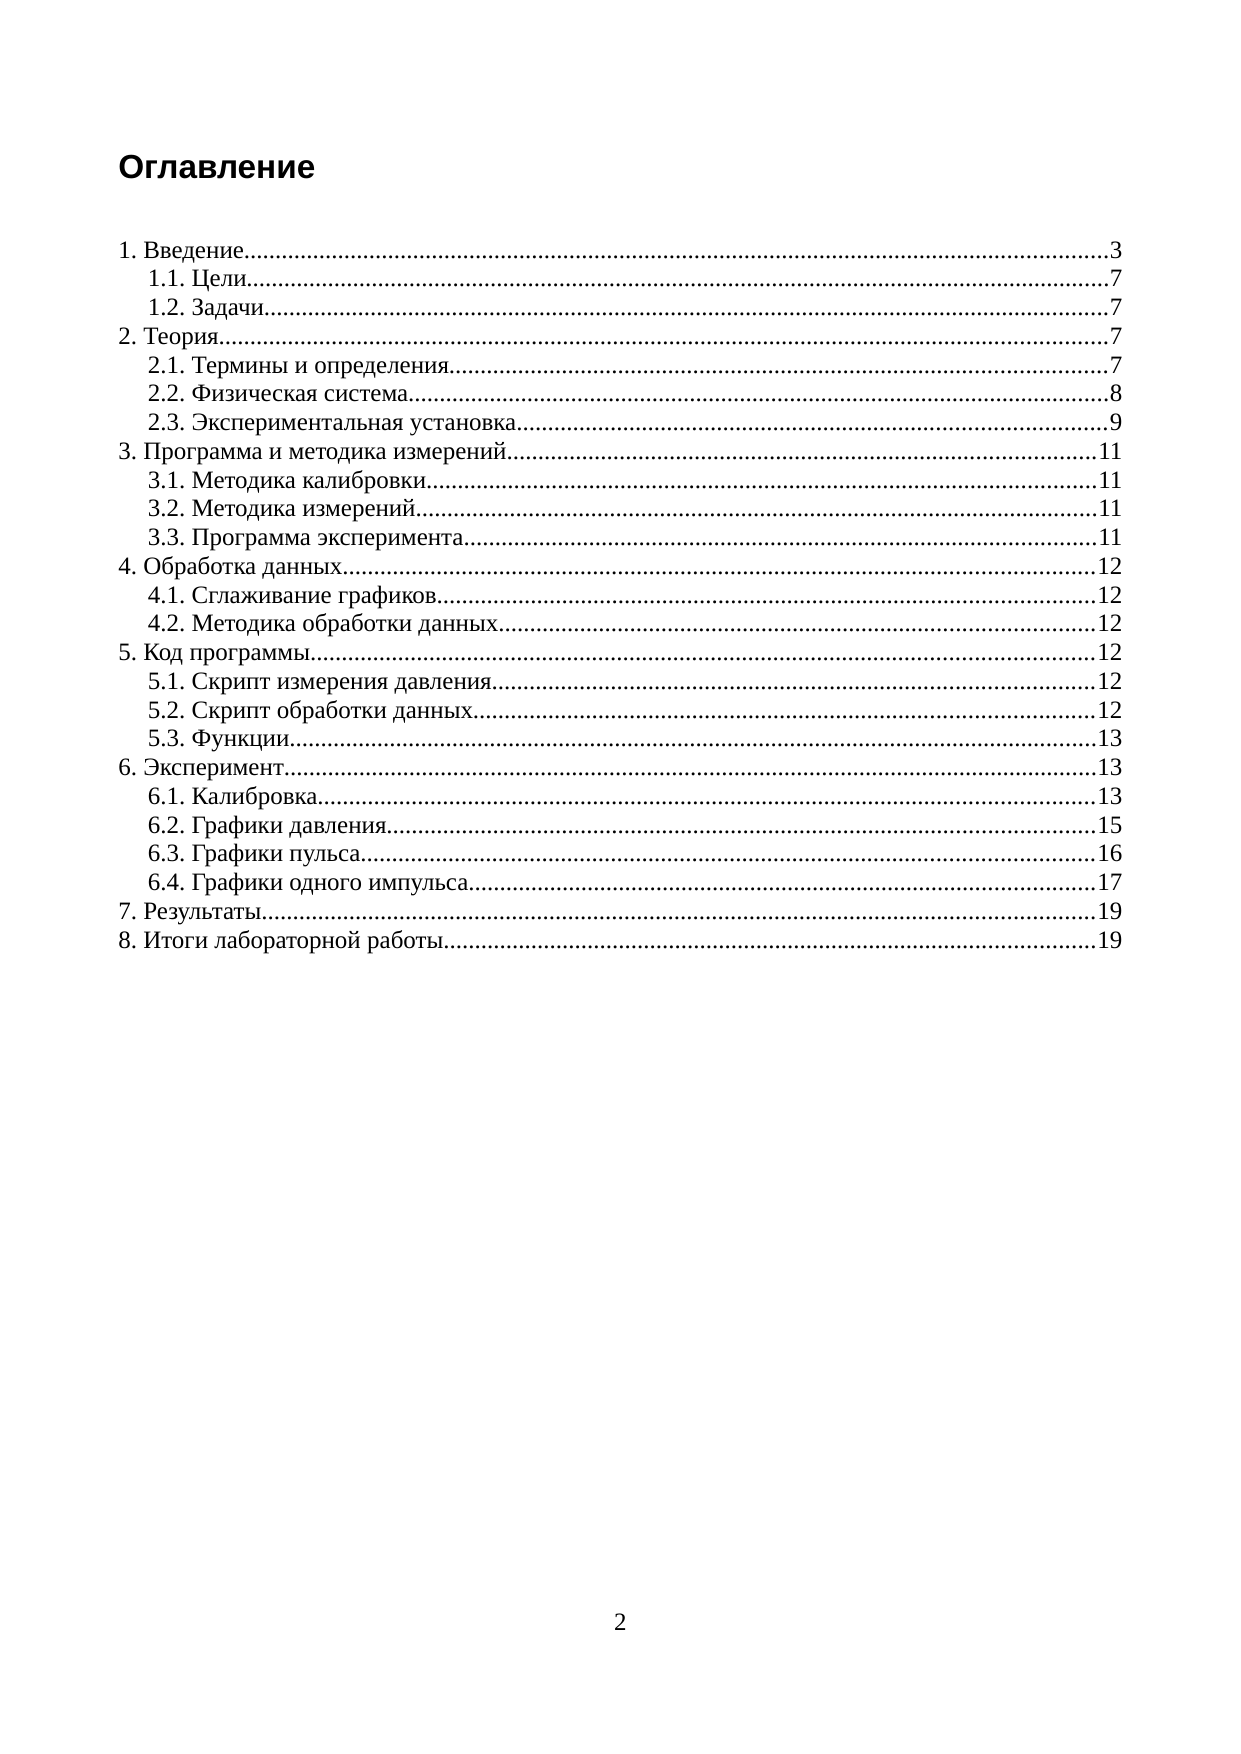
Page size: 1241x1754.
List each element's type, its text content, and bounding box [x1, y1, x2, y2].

text 5. Код программы 12 [118, 637, 1122, 666]
text 6.3. Графики пульса 16 [148, 838, 1122, 867]
text 5.1. Скрипт измерения давления 12 [148, 666, 1122, 695]
text 6.2. Графики давления 15 [148, 810, 1122, 838]
text 6.1. Калибровка 13 [148, 781, 1122, 810]
text 1. Введение 3 [118, 235, 1122, 263]
text 3.3. Программа эксперимента 11 [148, 522, 1122, 551]
text 2.3. Экспериментальная установка 9 [148, 407, 1122, 436]
text 6. Эксперимент 13 [118, 752, 1122, 781]
text 3. Программа и методика измерений 11 [118, 436, 1122, 465]
text 2.1. Термины и определения 7 [148, 350, 1122, 378]
text 5.2. Скрипт обработки данных 12 [148, 695, 1122, 723]
text 3.2. Методика измерений 11 [148, 493, 1122, 522]
text 2.2. Физическая система 8 [148, 378, 1122, 407]
text 7. Результаты 19 [118, 896, 1122, 925]
text 6.4. Графики одного импульса 17 [148, 867, 1122, 896]
text 1.2. Задачи 7 [148, 292, 1122, 321]
text 5.3. Функции 13 [148, 723, 1122, 752]
text 4.1. Сглаживание графиков 12 [148, 580, 1122, 608]
text 3.1. Методика калибровки 11 [148, 465, 1122, 493]
text 8. Итоги лабораторной работы 19 [118, 925, 1122, 953]
text 4. Обработка данных 12 [118, 551, 1122, 580]
text 2. Теория 7 [118, 321, 1122, 350]
text 4.2. Методика обработки данных 12 [148, 608, 1122, 637]
text 1.1. Цели 7 [148, 263, 1122, 292]
subtitle Оглавление [118, 148, 1122, 186]
